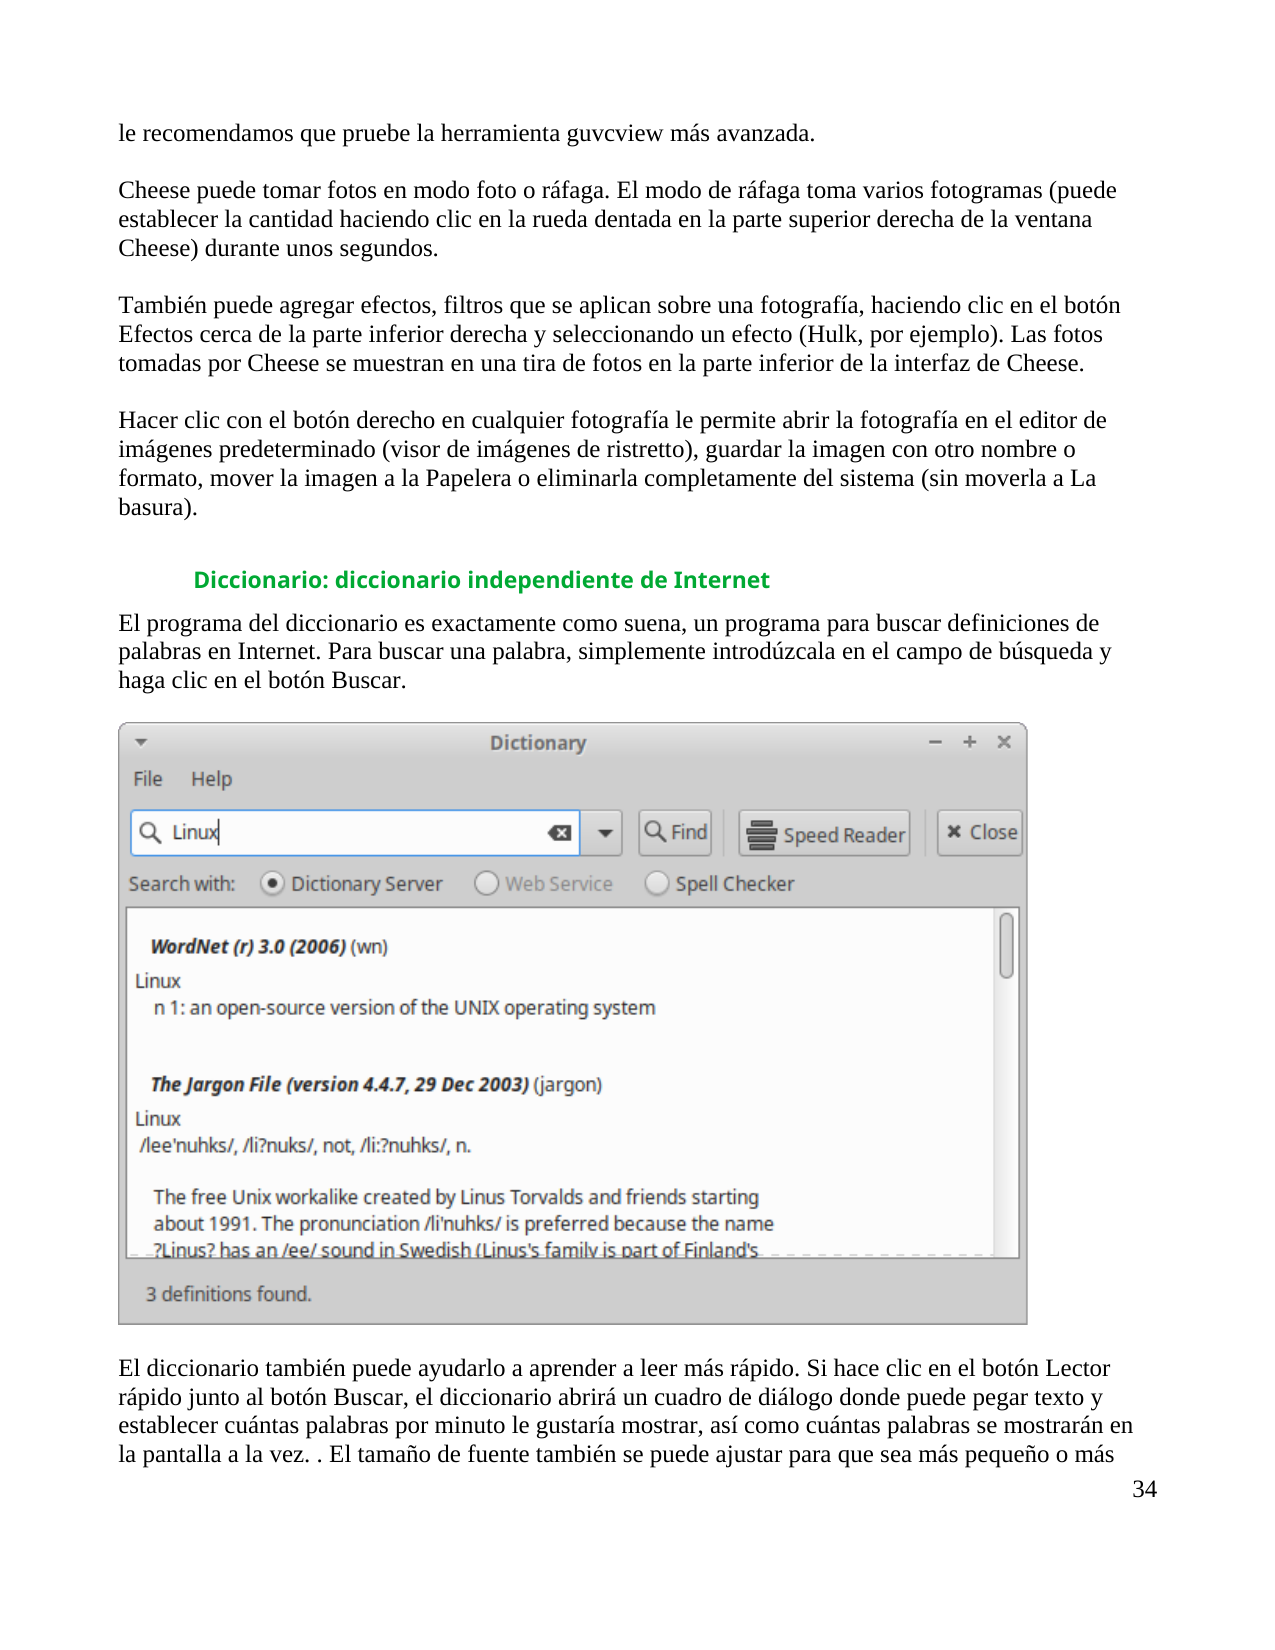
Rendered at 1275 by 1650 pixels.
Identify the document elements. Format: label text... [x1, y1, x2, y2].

text También puede agregar efectos, filtros que se aplican sobre una fotografía, haciendo clic en el botón Efectos cerca de la parte inferior derecha y seleccionando un efecto (Hulk, por ejemplo). Las fotos tomadas por Cheese se muestran en una tira de fotos en la parte inferior de la interfaz de Cheese. [118, 291, 1157, 377]
text El diccionario también puede ayudarlo a aprender a leer más rápido. Si hace clic en el botón Lector rápido junto al botón Buscar, el diccionario abrirá un cuadro de diálogo donde puede pegar texto y establecer cuántas palabras por minuto le gustaría mostrar, así como cuántas palabras se mostrarán en la pantalla a la vez. . El tamaño de fuente también se puede ajustar para que sea más pequeño o más [118, 1353, 1157, 1468]
picture [118, 722, 1028, 1325]
subtitle Diccionario: diccionario independiente de Internet [118, 564, 1157, 595]
text El programa del diccionario es exactamente como suena, un programa para buscar definiciones de palabras en Internet. Para buscar una palabra, simplemente introdúzcala en el campo de búsqueda y haga clic en el botón Buscar. [118, 608, 1157, 694]
text Cheese puede tomar fotos en modo foto o ráfaga. El modo de ráfaga toma varios fotogramas (puede establecer la cantidad haciendo clic en la rueda dentada en la parte superior derecha de la ventana Cheese) durante unos segundos. [118, 176, 1157, 262]
text Hacer clic con el botón derecho en cualquier fotografía le permite abrir la fotografía en el editor de imágenes predeterminado (visor de imágenes de ristretto), guardar la imagen con otro nombre o formato, mover la imagen a la Papelera o eliminarla completamente del sistema (sin moverla a La basura). [118, 406, 1157, 521]
text le recomendamos que pruebe la herramienta guvcview más avanzada. [118, 118, 1157, 147]
